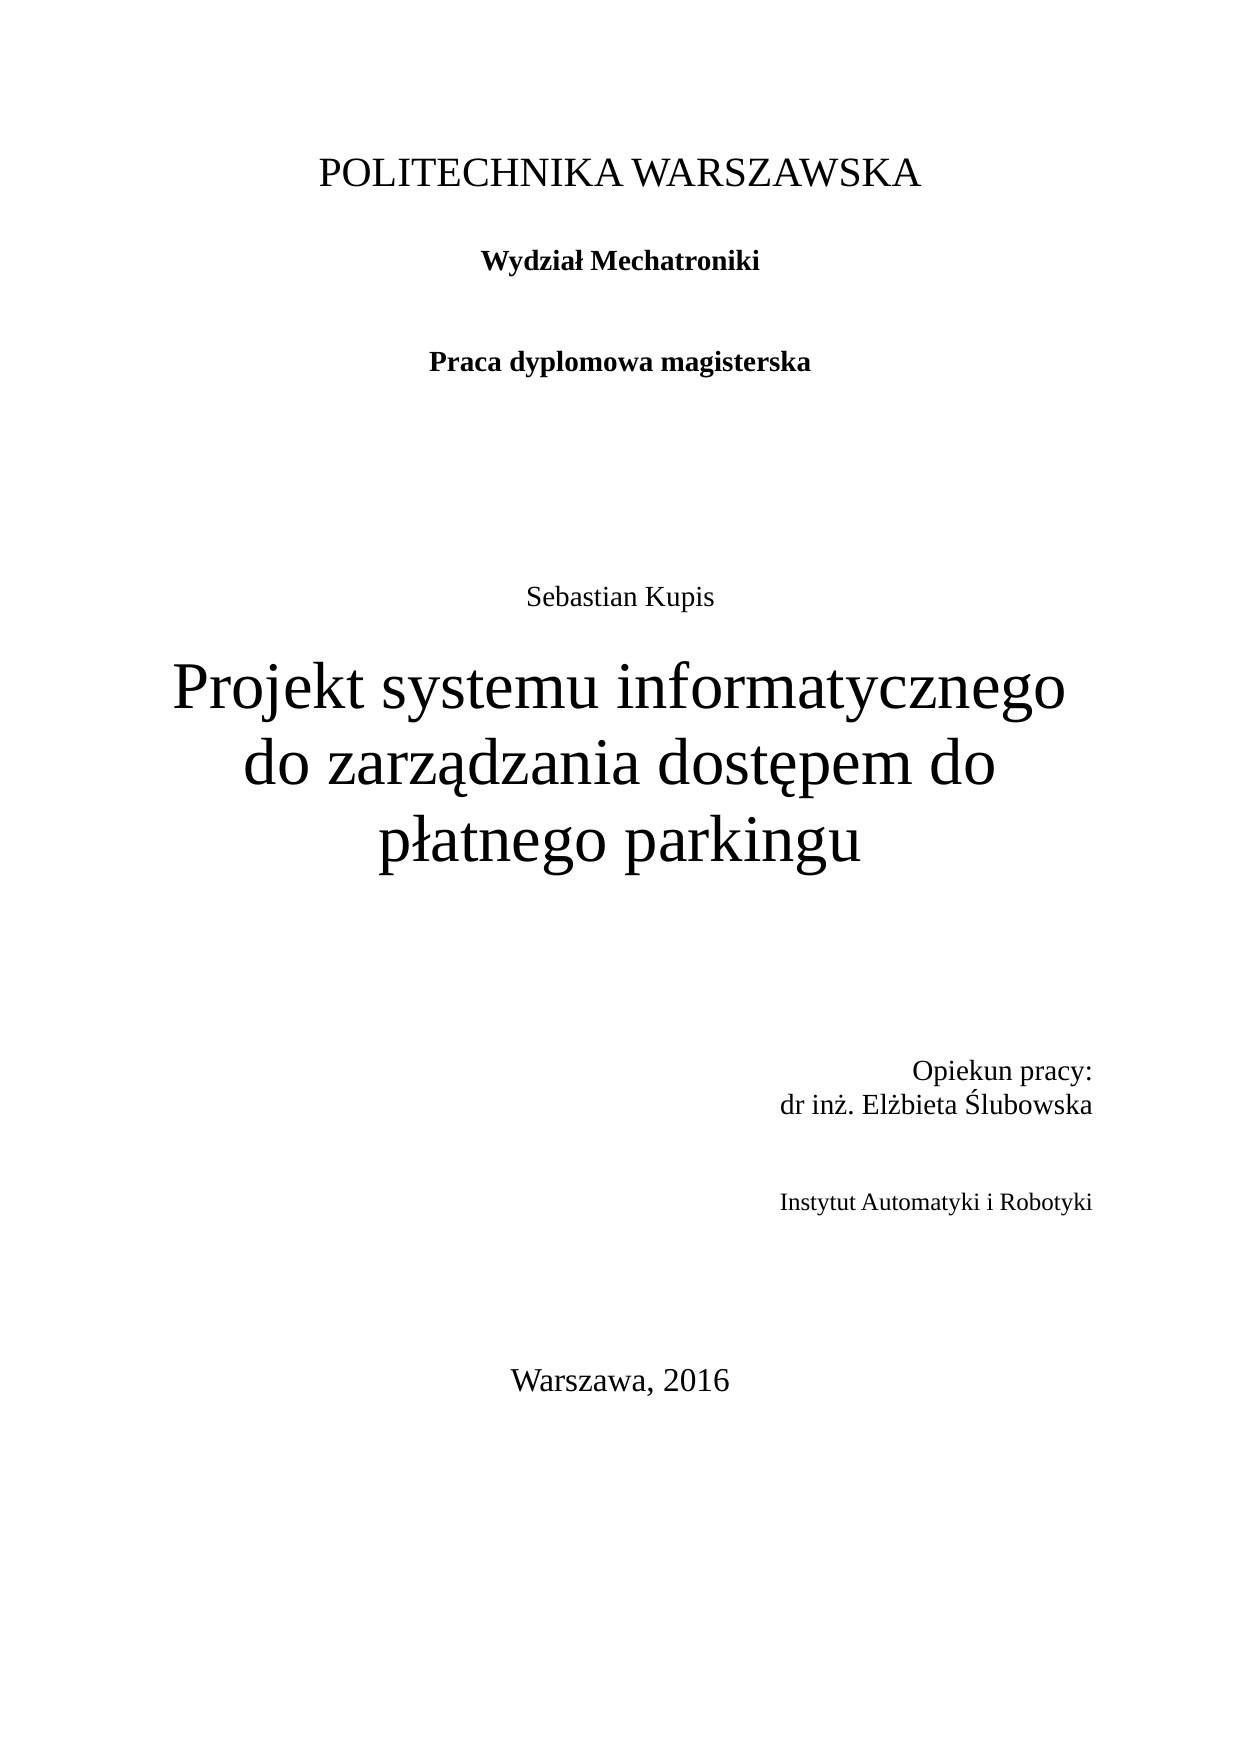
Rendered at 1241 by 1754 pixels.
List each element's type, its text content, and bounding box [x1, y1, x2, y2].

text Opiekun pracy: [148, 1053, 1093, 1087]
text Instytut Automatyki i Robotyki [148, 1187, 1093, 1216]
text Projekt systemu informatycznego do zarządzania dostępem do płatnego parkingu [148, 646, 1093, 876]
text dr inż. Elżbieta Ślubowska [148, 1087, 1093, 1120]
text POLITECHNIKA WARSZAWSKA [148, 148, 1093, 196]
text Warszawa, 2016 [148, 1360, 1093, 1398]
text Praca dyplomowa magisterska [148, 344, 1093, 378]
text Sebastian Kupis [148, 579, 1093, 612]
text Wydział Mechatroniki [148, 243, 1093, 277]
